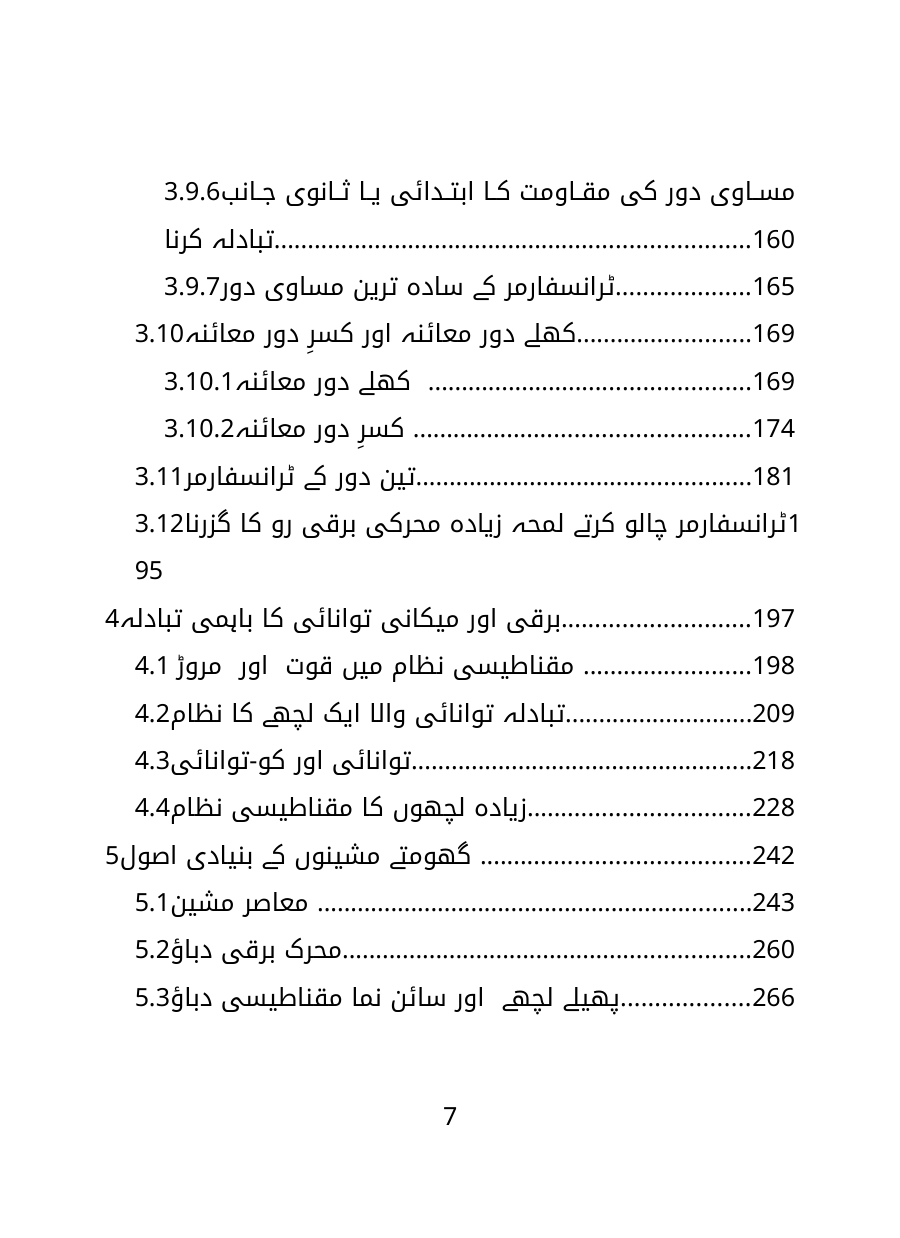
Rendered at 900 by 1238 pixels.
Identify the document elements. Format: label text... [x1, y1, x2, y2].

text 4.4زیادہ لچھوں کا مقناطیسی نظام 228 [134, 785, 795, 832]
text 4.1 مقناطیسی نظام میں قوت اور مروڑ 198 [134, 642, 795, 690]
text 3.10کھلے دور معائنہ اور کسرِ دور معائنہ 169 [134, 311, 795, 358]
text 3.12ٹرانسفارمر چالو کرتے لمحہ زیادہ محرکی برقی رو کا گزرنا 195 [134, 500, 795, 595]
text 5.3پھیلے لچھے اور سائن نما مقناطیسی دباؤ 266 [134, 974, 795, 1022]
text 5گھومتے مشینوں کے بنیادی اصول 242 [105, 832, 795, 879]
text 4برقی اور میکانی توانائی کا باہمی تبادلہ 197 [105, 595, 795, 642]
text 3.11تین دور کے ٹرانسفارمر 181 [134, 453, 795, 500]
text 3.9.6مساوی دور کی مقاومت کا ابتدائی یا ثانوی جانب تبادلہ کرنا 160 [164, 168, 795, 263]
text 3.9.7ٹرانسفارمر کے سادہ ترین مساوی دور 165 [164, 263, 795, 311]
text 3.10.1کھلے دور معائنہ 169 [164, 358, 795, 406]
text 4.2تبادلہ توانائی والا ایک لچھے کا نظام 209 [134, 690, 795, 737]
text 3.10.2کسرِ دور معائنہ 174 [164, 406, 795, 453]
text 5.2محرک برقی دباؤ 260 [134, 927, 795, 974]
text 4.3توانائی اور کو-توانائی 218 [134, 737, 795, 785]
text 5.1معاصر مشین 243 [134, 879, 795, 927]
